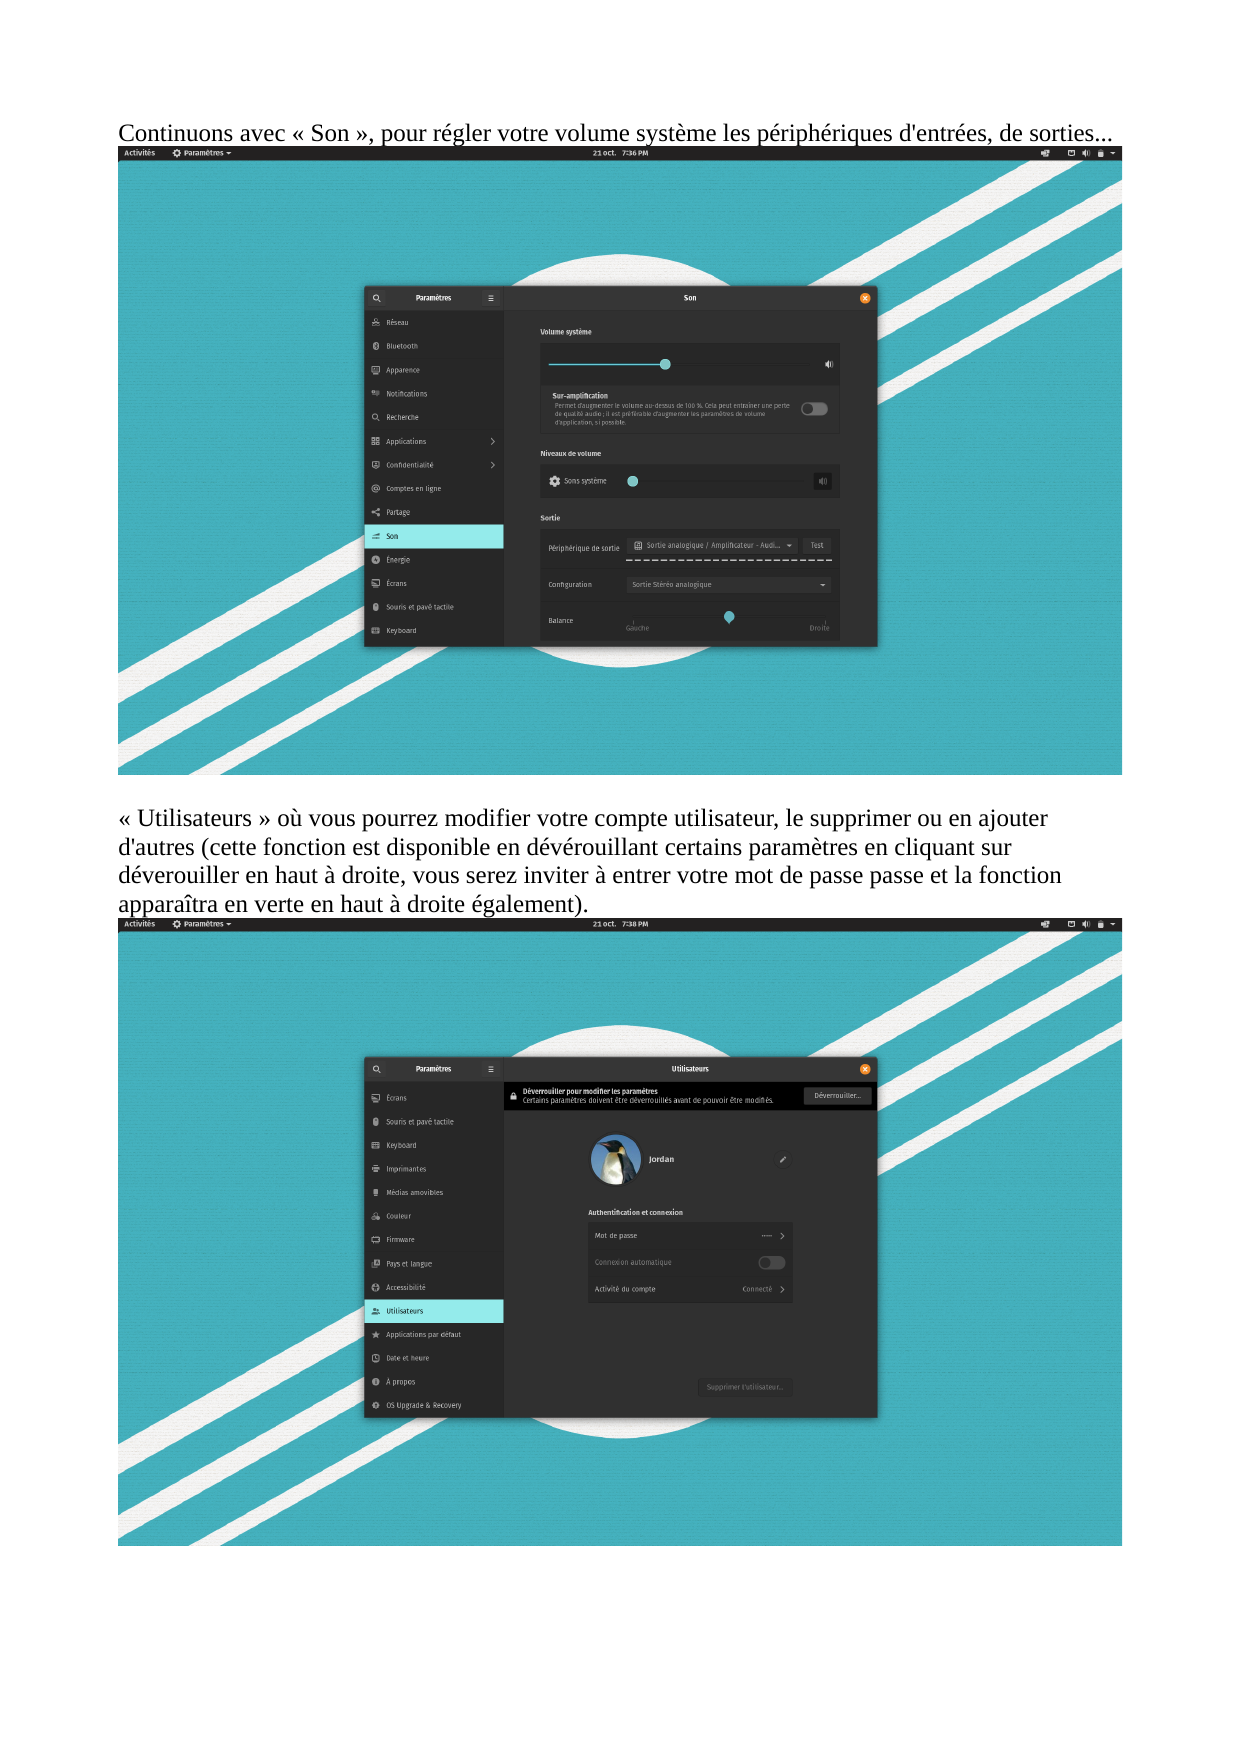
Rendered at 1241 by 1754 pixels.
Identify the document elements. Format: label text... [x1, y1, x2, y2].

text « Utilisateurs » où vous pourrez modifier votre compte utilisateur, le supprimer ou en ajouter d'autres (cette fonction est disponible en dévérouillant certains paramètres en cliquant sur déverouiller en haut à droite, vous serez inviter à entrer votre mot de passe passe et la fonction apparaîtra en verte en haut à droite également). [118, 803, 1122, 918]
picture [118, 918, 1123, 1546]
text Continuons avec « Son », pour régler votre volume système les périphériques d'entrées, de sorties... [118, 118, 1122, 146]
picture [118, 146, 1123, 775]
